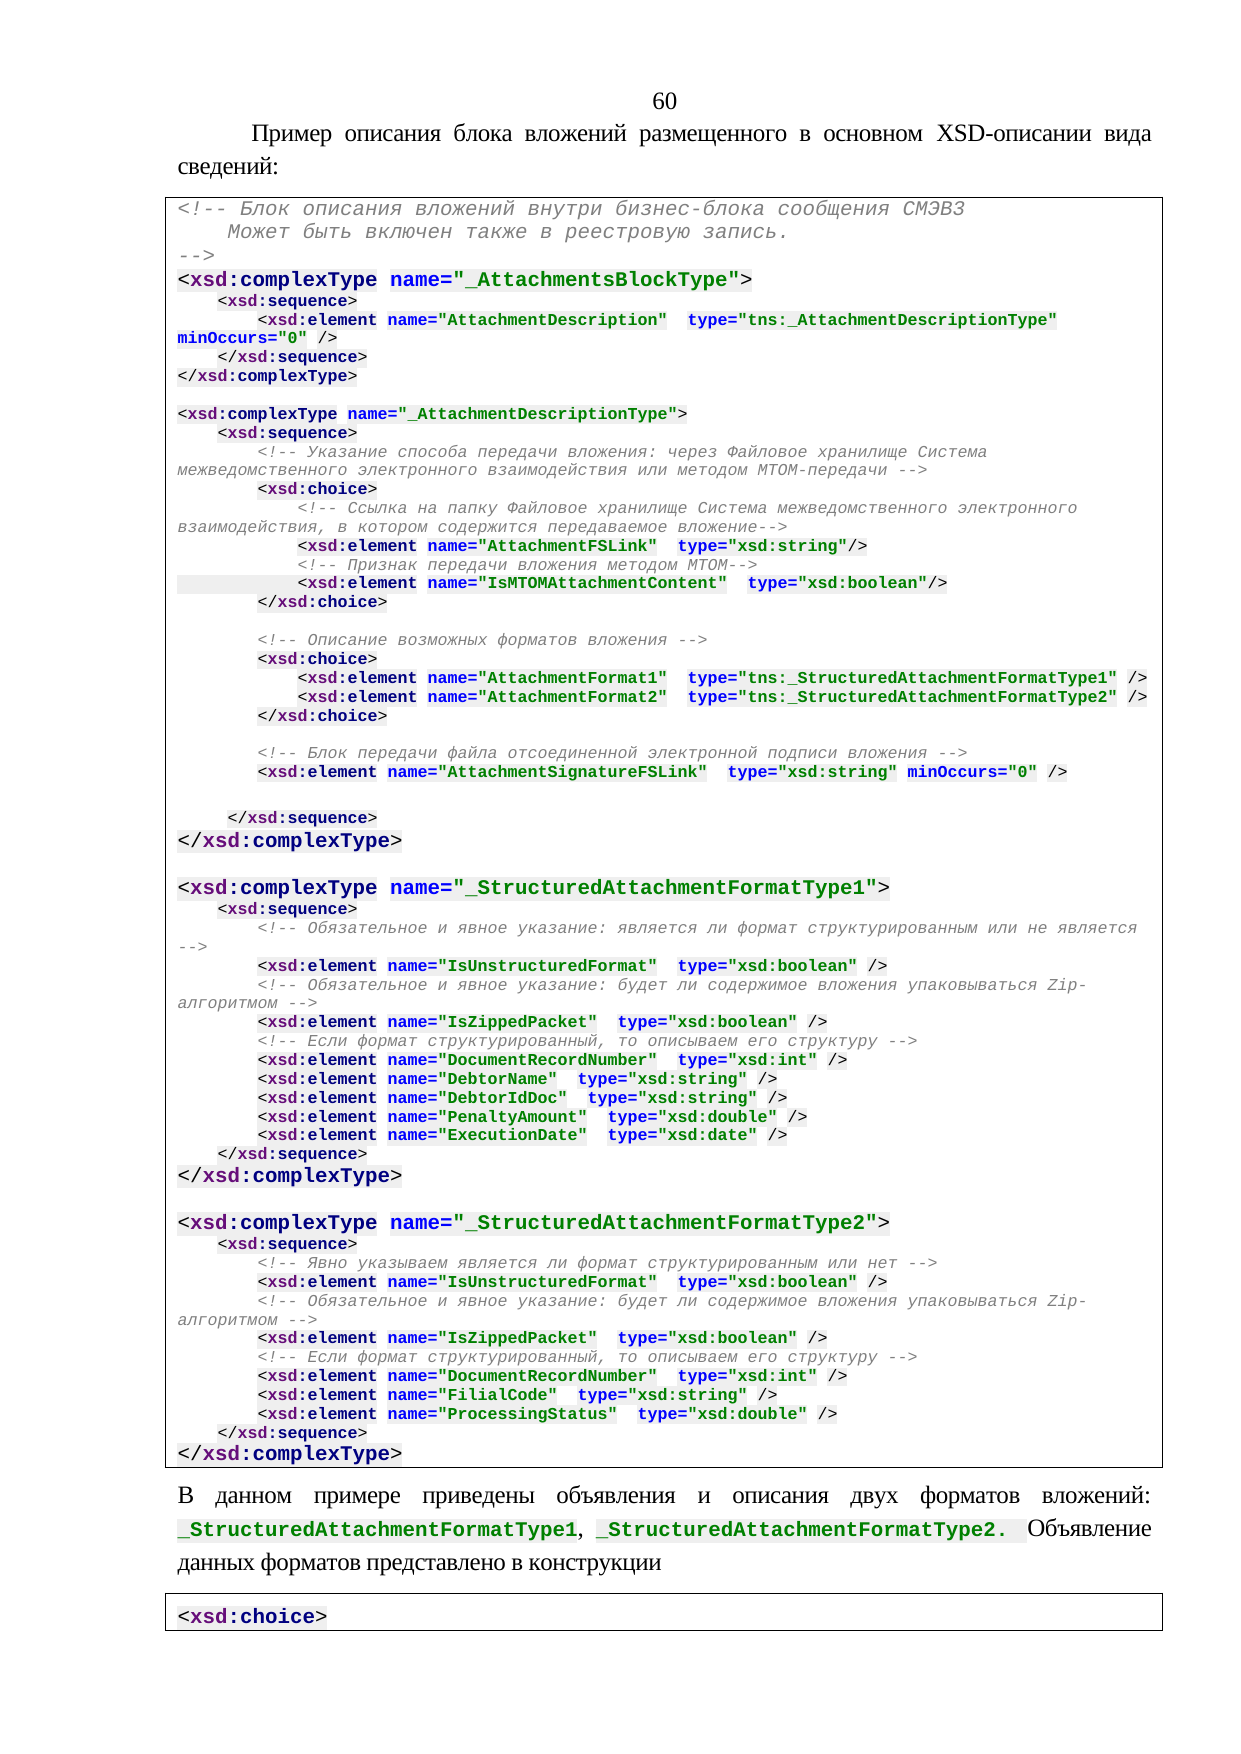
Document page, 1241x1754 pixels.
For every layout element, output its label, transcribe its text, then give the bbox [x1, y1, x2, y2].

table_header <xsd:choice> [166, 1594, 1162, 1630]
text В данном примере приведены объявления и описания двух форматов вложений: _StructuredAttachmentFormatType1, _StructuredAttachmentFormatType2. Объявление данных форматов представлено в конструкции [177, 1480, 1152, 1576]
text Пример описания блока вложений размещенного в основном XSD-описании вида сведений: [177, 118, 1152, 180]
